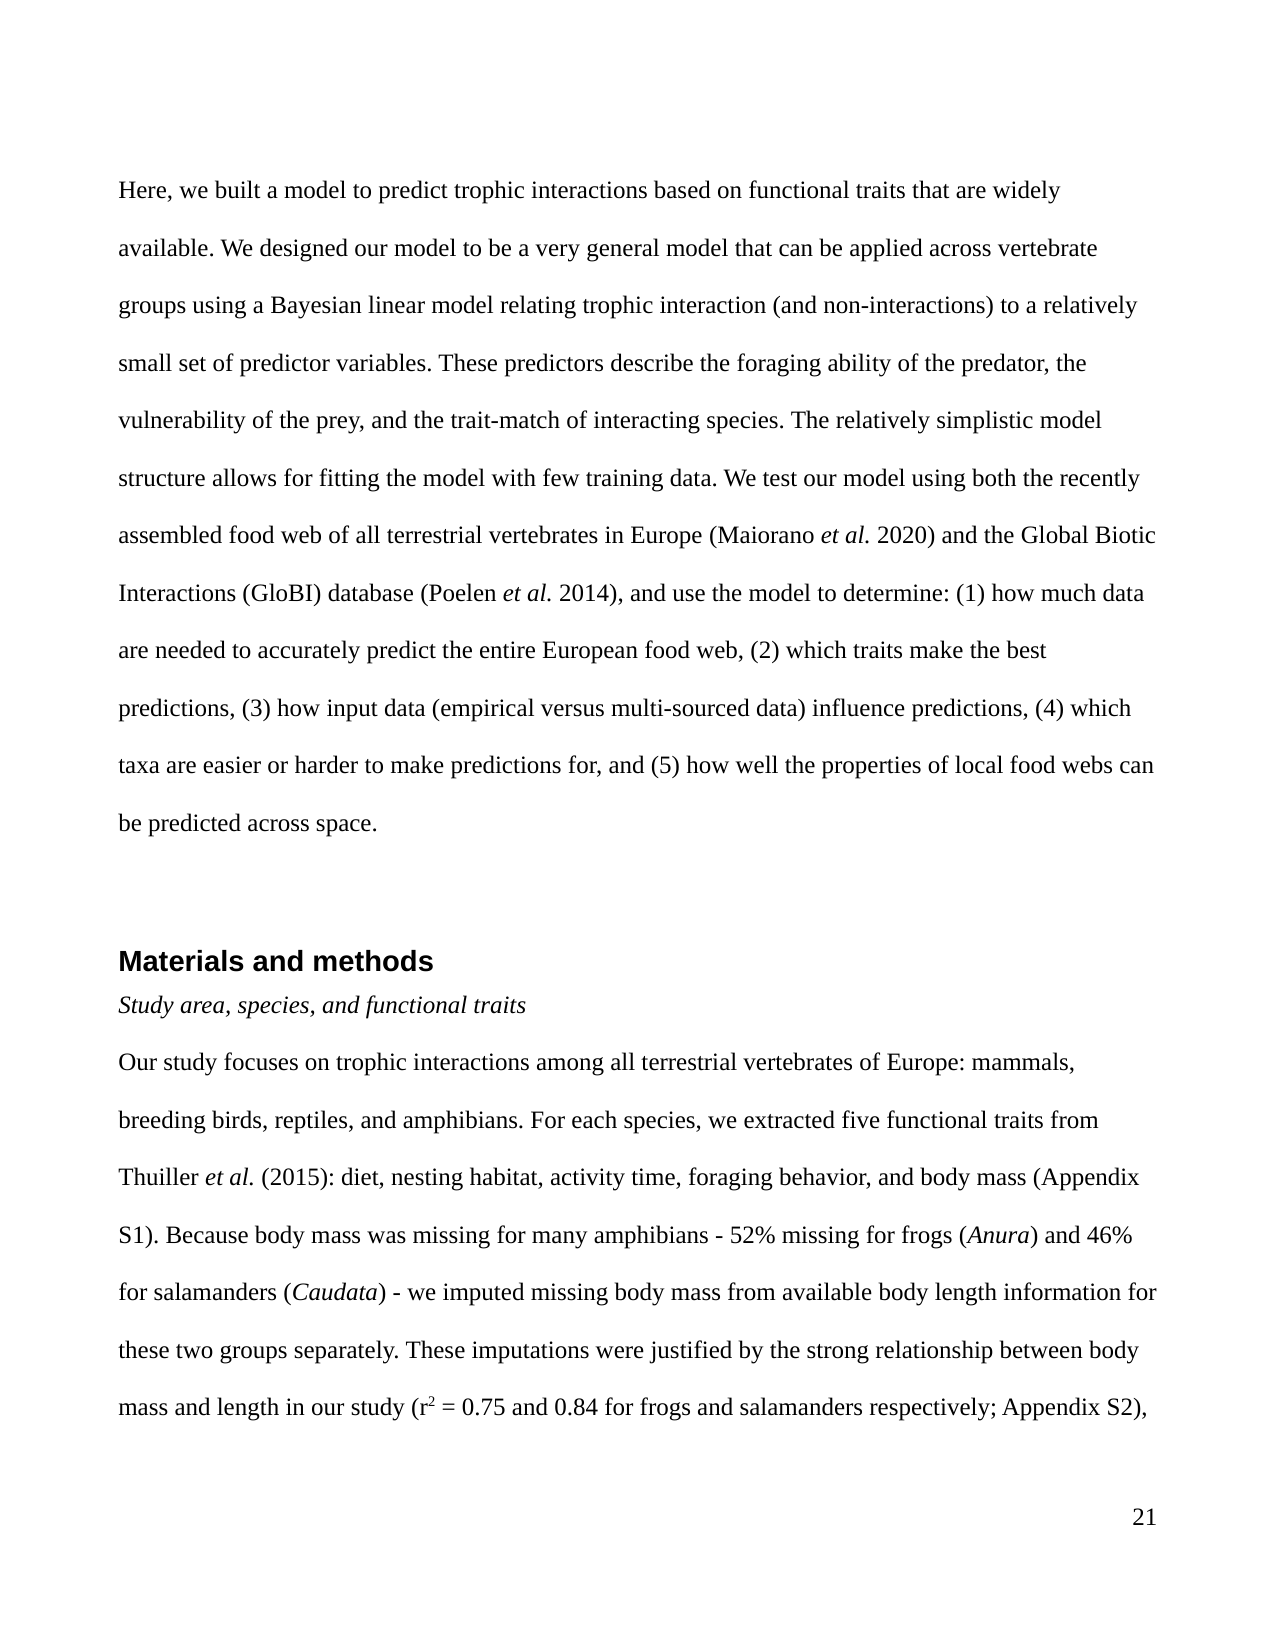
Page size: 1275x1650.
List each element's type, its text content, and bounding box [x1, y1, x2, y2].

text Our study focuses on trophic interactions among all terrestrial vertebrates of Europe: mammals, breeding birds, reptiles, and amphibians. For each species, we extracted five functional traits from Thuiller et al. (2015): diet, nesting habitat, activity time, foraging behavior, and body mass (Appendix S1). Because body mass was missing for many amphibians - 52% missing for frogs (Anura) and 46% for salamanders (Caudata) - we imputed missing body mass from available body length information for these two groups separately. These imputations were justified by the strong relationship between body mass and length in our study (r2 = 0.75 and 0.84 for frogs and salamanders respectively; Appendix S2), [118, 1047, 1157, 1421]
text Study area, species, and functional traits [118, 990, 1157, 1019]
text Here, we built a model to predict trophic interactions based on functional traits that are widely available. We designed our model to be a very general model that can be applied across vertebrate groups using a Bayesian linear model relating trophic interaction (and non-interactions) to a relatively small set of predictor variables. These predictors describe the foraging ability of the predator, the vulnerability of the prey, and the trait-match of interacting species. The relatively simplistic model structure allows for fitting the model with few training data. We test our model using both the recently assembled food web of all terrestrial vertebrates in Europe (Maiorano et al. 2020) and the Global Biotic Interactions (GloBI) database (Poelen et al. 2014), and use the model to determine: (1) how much data are needed to accurately predict the entire European food web, (2) which traits make the best predictions, (3) how input data (empirical versus multi-sourced data) influence predictions, (4) which taxa are easier or harder to make predictions for, and (5) how well the properties of local food webs can be predicted across space. [118, 176, 1157, 837]
subtitle Materials and methods [118, 944, 1157, 977]
